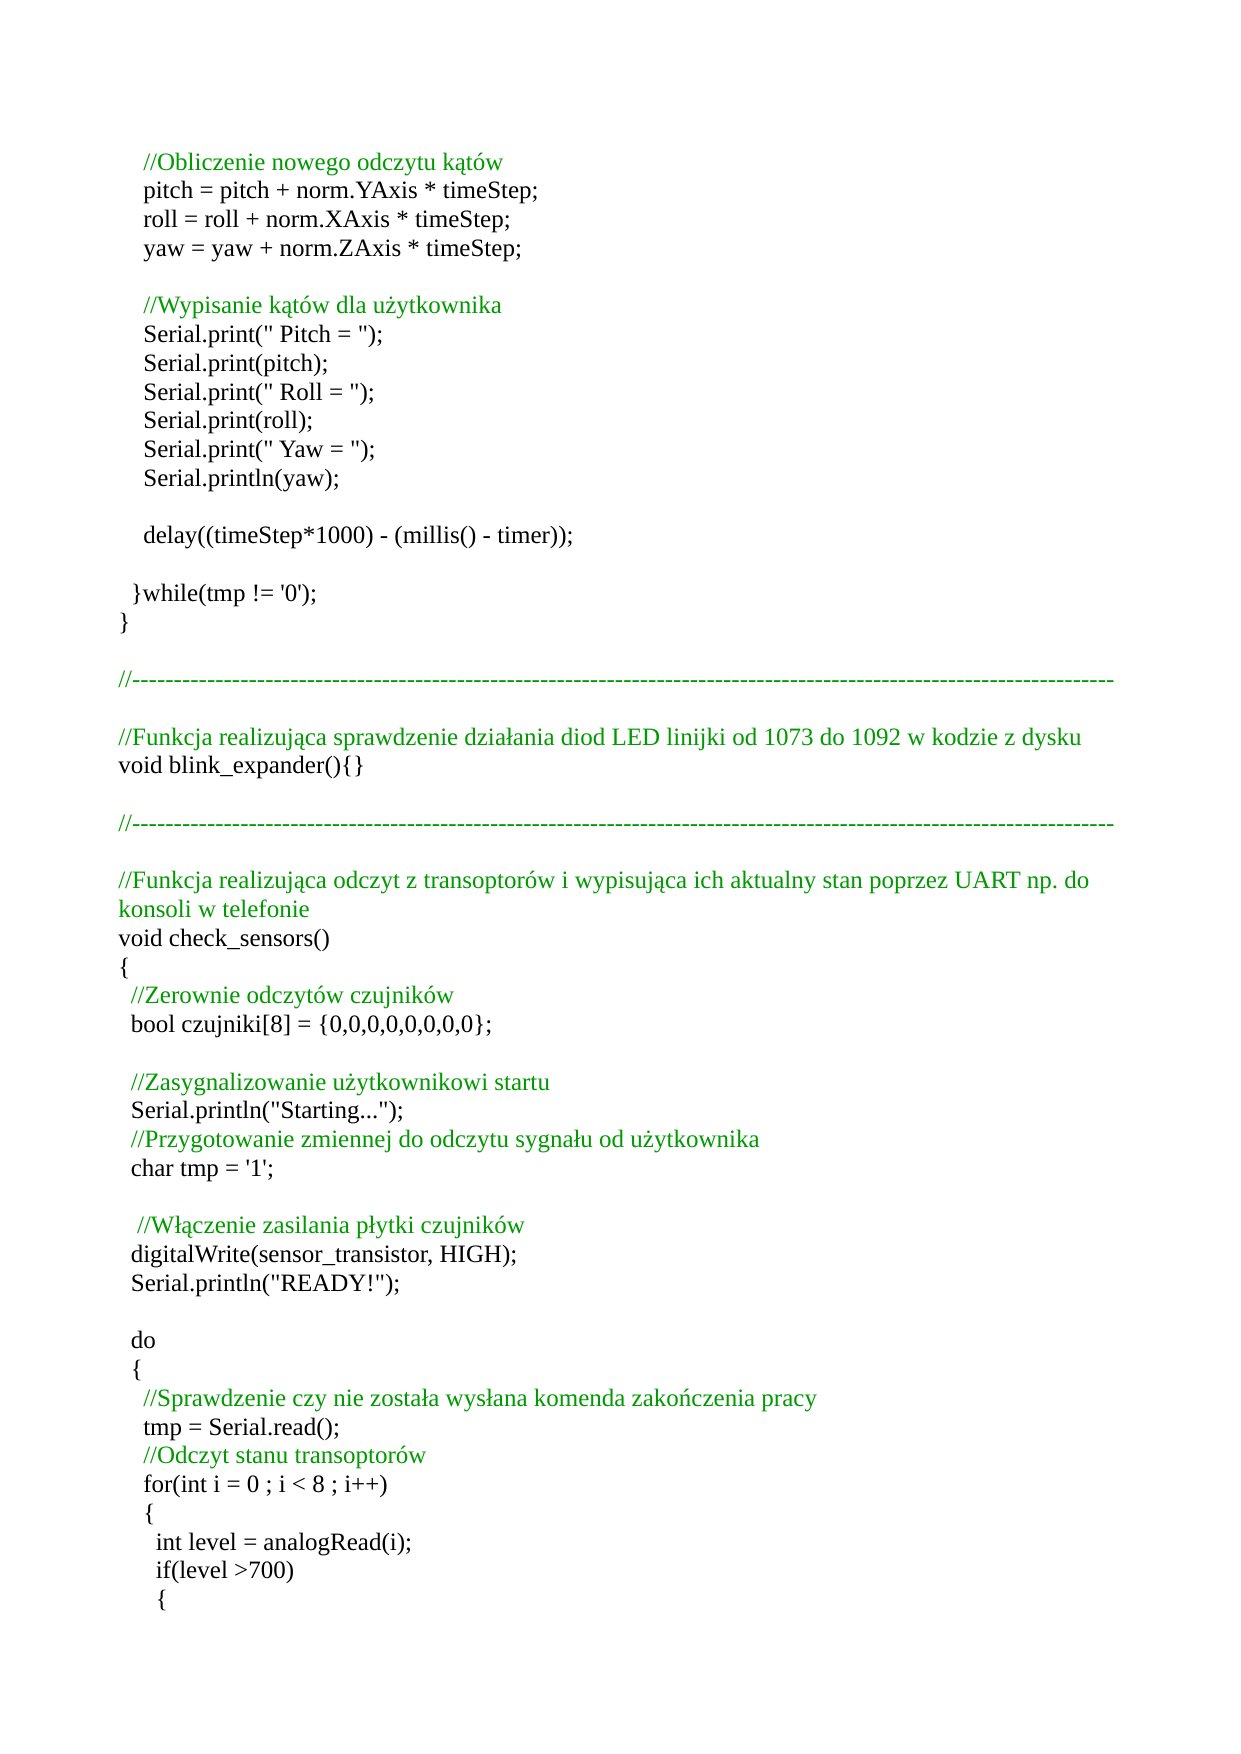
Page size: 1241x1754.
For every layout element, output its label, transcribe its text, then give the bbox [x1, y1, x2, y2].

text void blink_expander(){} [118, 751, 1122, 779]
text //Funkcja realizująca odczyt z transoptorów i wypisująca ich aktualny stan poprzez UART np. do konsoli w telefonie [118, 866, 1122, 923]
text //Przygotowanie zmiennej do odczytu sygnału od użytkownika [118, 1124, 1122, 1153]
text roll = roll + norm.XAxis * timeStep; [118, 204, 1122, 233]
text //Włączenie zasilania płytki czujników [118, 1211, 1122, 1239]
text //---------------------------------------------------------------------------------------------------------------------- [118, 664, 1122, 693]
text Serial.println("READY!"); [118, 1268, 1122, 1297]
text Serial.println(yaw); [118, 463, 1122, 492]
text if(level >700) [118, 1556, 1122, 1584]
text //Odczyt stanu transoptorów [118, 1441, 1122, 1469]
text { [118, 952, 1122, 981]
text Serial.print(roll); [118, 406, 1122, 434]
text //Zerownie odczytów czujników [118, 981, 1122, 1009]
text bool czujniki[8] = {0,0,0,0,0,0,0,0}; [118, 1009, 1122, 1038]
text { [118, 1354, 1122, 1383]
text yaw = yaw + norm.ZAxis * timeStep; [118, 233, 1122, 262]
text for(int i = 0 ; i < 8 ; i++) [118, 1469, 1122, 1498]
text Serial.println("Starting..."); [118, 1096, 1122, 1124]
text pitch = pitch + norm.YAxis * timeStep; [118, 176, 1122, 204]
text Serial.print(" Roll = "); [118, 377, 1122, 406]
text { [118, 1498, 1122, 1527]
text void check_sensors() [118, 923, 1122, 952]
text Serial.print(pitch); [118, 348, 1122, 377]
text do [118, 1326, 1122, 1354]
text //Sprawdzenie czy nie została wysłana komenda zakończenia pracy [118, 1383, 1122, 1412]
text //---------------------------------------------------------------------------------------------------------------------- [118, 808, 1122, 837]
text tmp = Serial.read(); [118, 1412, 1122, 1441]
text } [118, 607, 1122, 636]
text //Obliczenie nowego odczytu kątów [118, 147, 1122, 176]
text Serial.print(" Pitch = "); [118, 319, 1122, 348]
text digitalWrite(sensor_transistor, HIGH); [118, 1239, 1122, 1268]
text char tmp = '1'; [118, 1153, 1122, 1182]
text Serial.print(" Yaw = "); [118, 434, 1122, 463]
text //Wypisanie kątów dla użytkownika [118, 291, 1122, 319]
text { [118, 1584, 1122, 1613]
text }while(tmp != '0'); [118, 578, 1122, 607]
text delay((timeStep*1000) - (millis() - timer)); [118, 521, 1122, 549]
text int level = analogRead(i); [118, 1527, 1122, 1556]
text //Funkcja realizująca sprawdzenie działania diod LED linijki od 1073 do 1092 w kodzie z dysku [118, 722, 1122, 751]
text //Zasygnalizowanie użytkownikowi startu [118, 1067, 1122, 1096]
